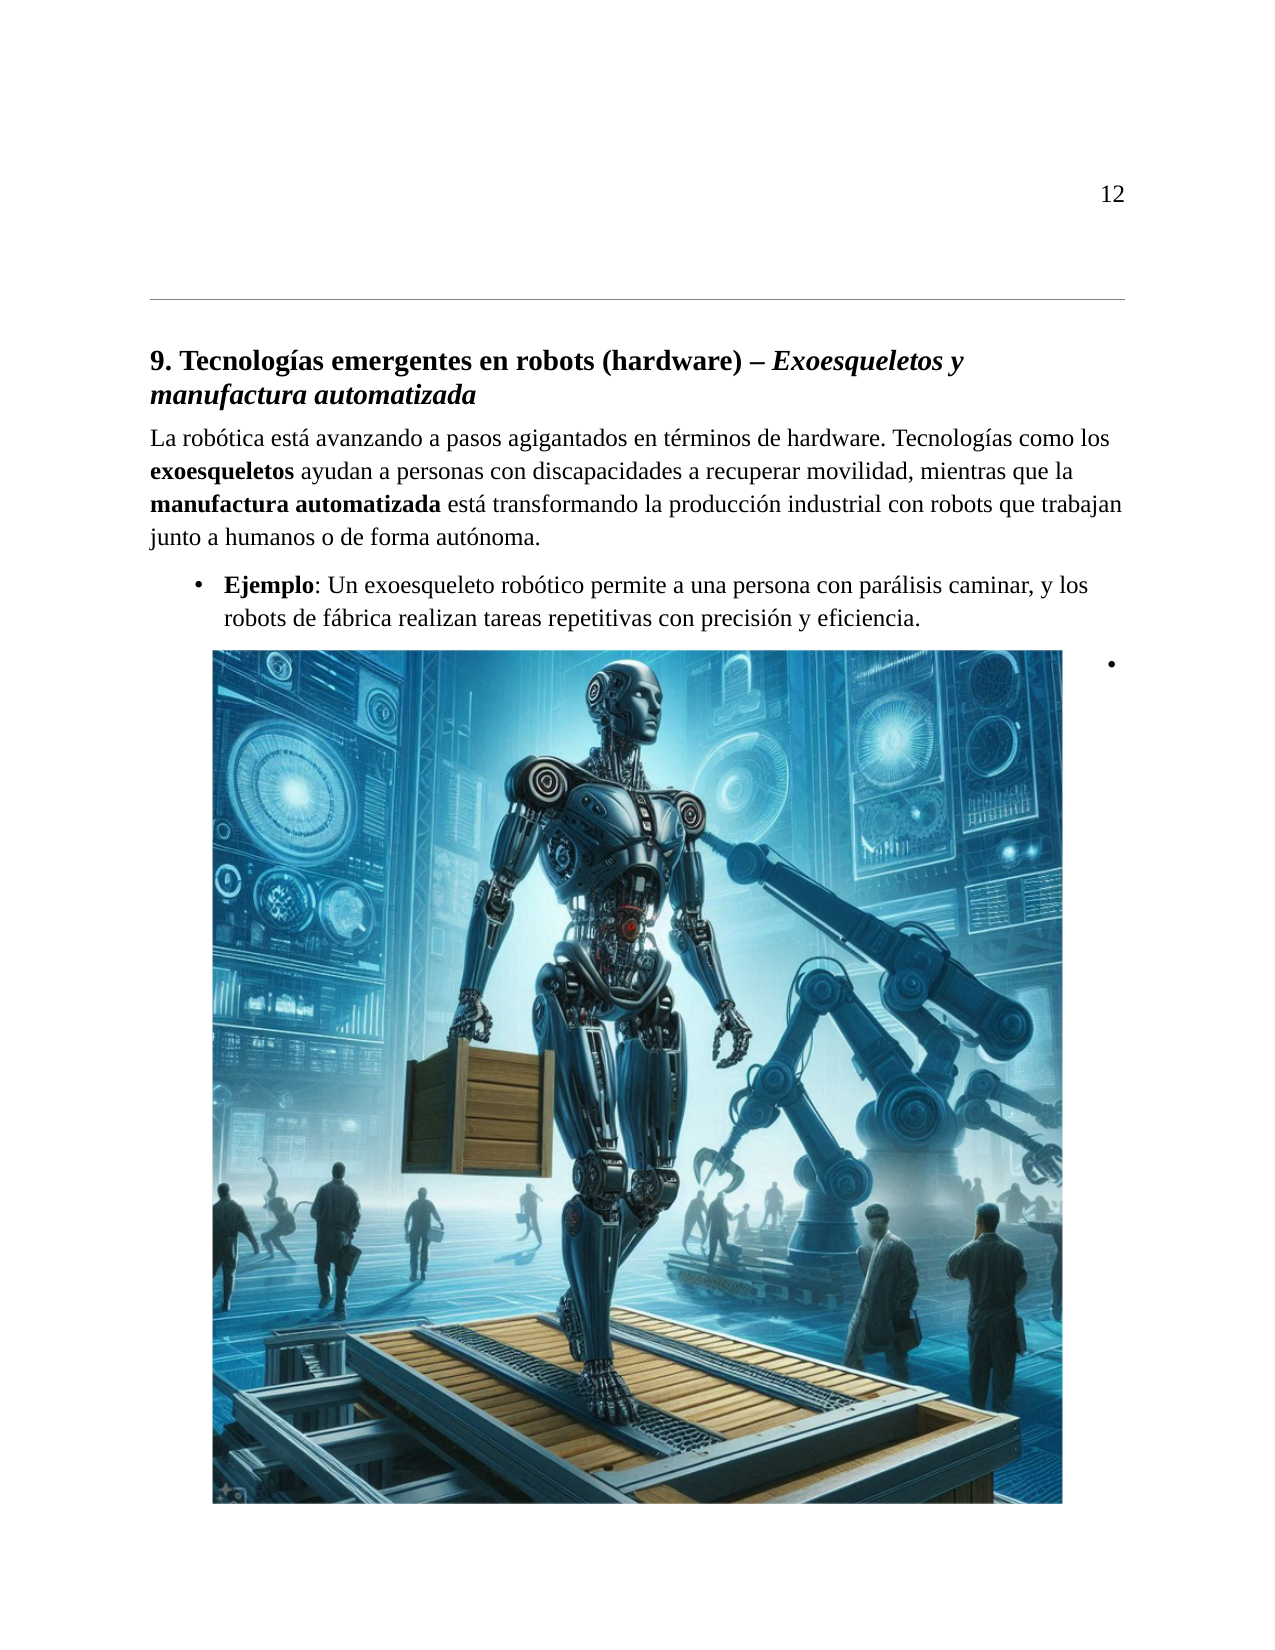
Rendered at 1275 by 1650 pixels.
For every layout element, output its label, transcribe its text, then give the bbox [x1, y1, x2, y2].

subtitle 9. Tecnologías emergentes en robots (hardware) – Exoesqueletos y manufactura automatizada [150, 343, 1125, 411]
picture [212, 650, 1063, 1504]
text La robótica está avanzando a pasos agigantados en términos de hardware. Tecnologías como los exoesqueletos ayudan a personas con discapacidades a recuperar movilidad, mientras que la manufactura automatizada está transformando la producción industrial con robots que trabajan junto a humanos o de forma autónoma. [150, 423, 1125, 551]
list Ejemplo: Un exoesqueleto robótico permite a una persona con parálisis caminar, y los robots de fábrica realizan tareas repetitivas con precisión y eficiencia. [194, 570, 1125, 631]
